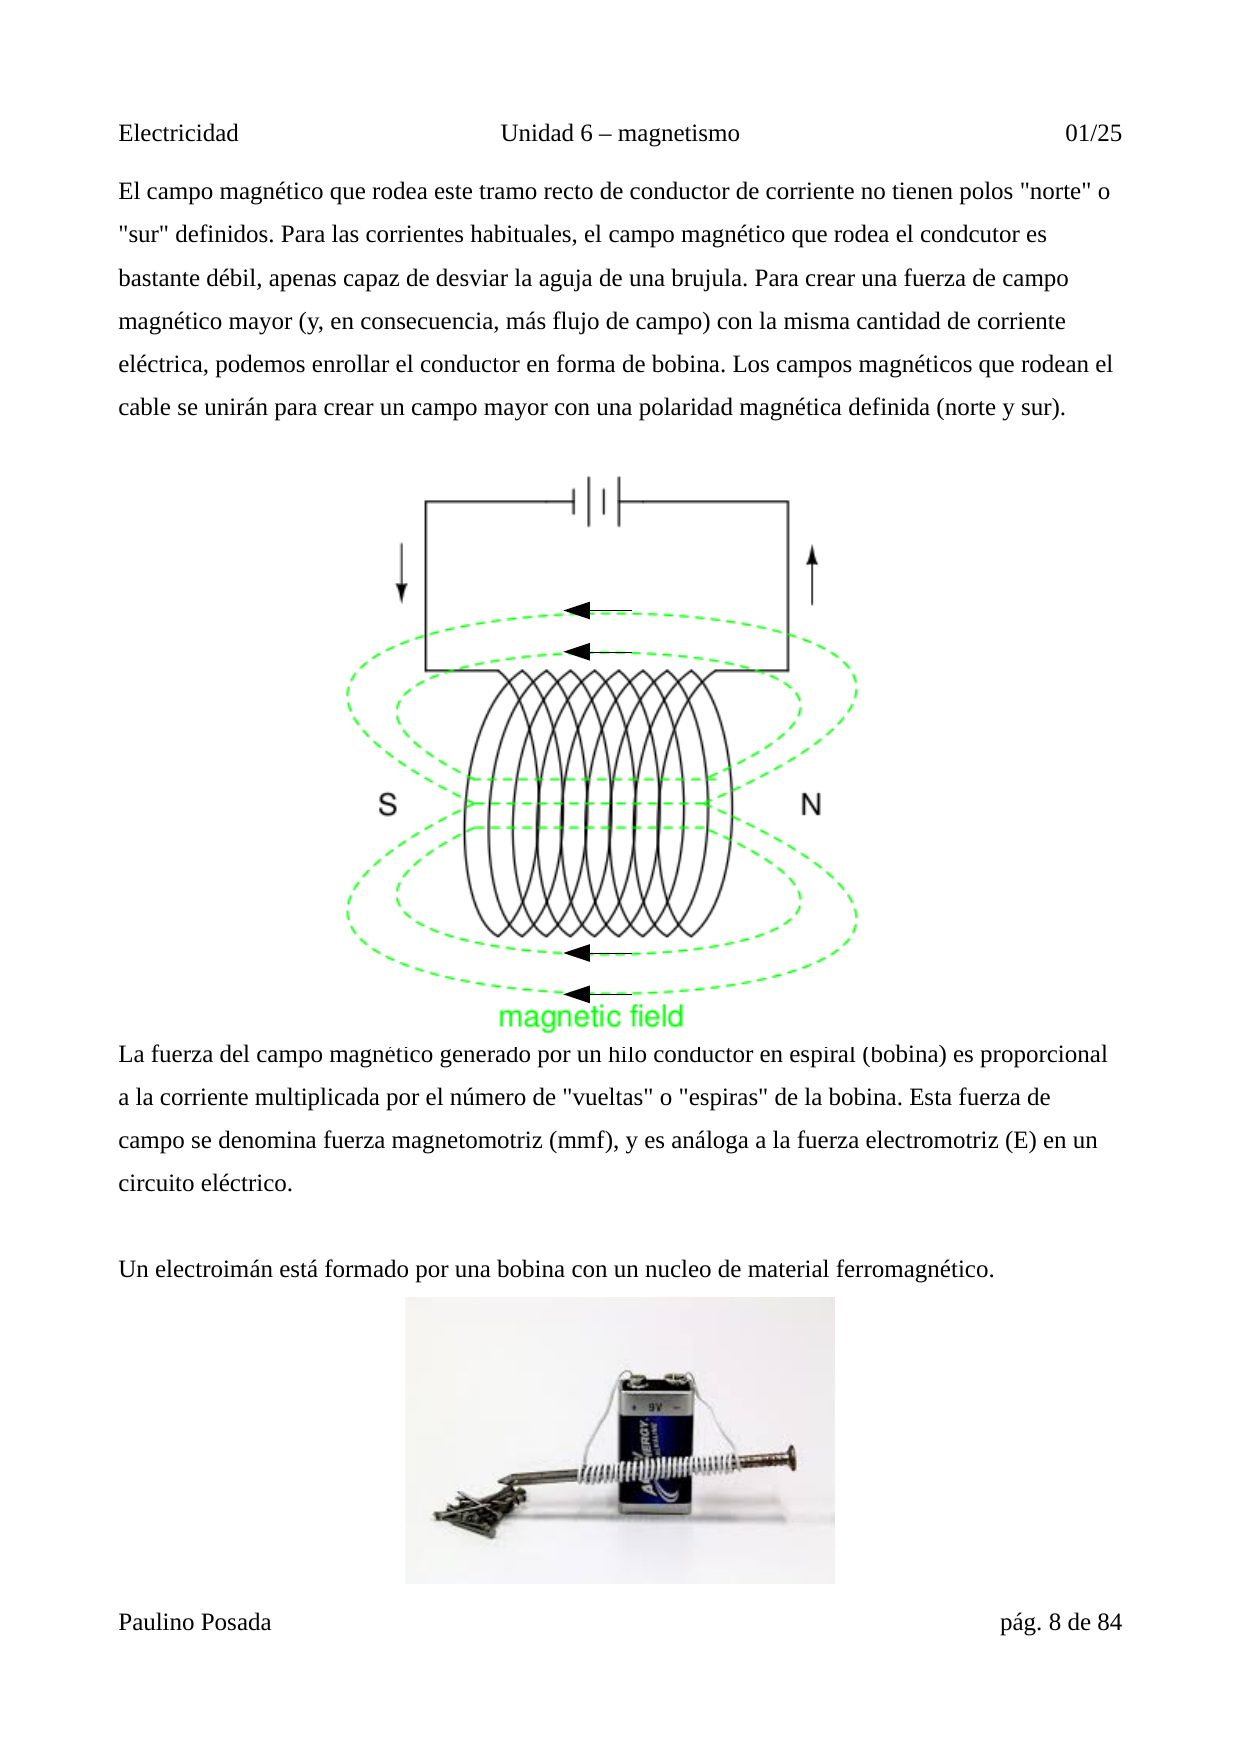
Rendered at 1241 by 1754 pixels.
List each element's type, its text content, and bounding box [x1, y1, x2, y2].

text Un electroimán está formado por una bobina con un nucleo de material ferromagnético. [118, 1254, 1122, 1283]
text El campo magnético que rodea este tramo recto de conductor de corriente no tienen polos "norte" o "sur" definidos. Para las corrientes habituales, el campo magnético que rodea el condcutor es bastante débil, apenas capaz de desviar la aguja de una brujula. Para crear una fuerza de campo magnético mayor (y, en consecuencia, más flujo de campo) con la misma cantidad de corriente eléctrica, podemos enrollar el conductor en forma de bobina. Los campos magnéticos que rodean el cable se unirán para crear un campo mayor con una polaridad magnética definida (norte y sur). [118, 176, 1122, 421]
picture [405, 1297, 835, 1584]
text La fuerza del campo magnético generado por un hilo conductor en espiral (bobina) es proporcional a la corriente multiplicada por el número de "vueltas" o "espiras" de la bobina. Esta fuerza de campo se denomina fuerza magnetomotriz (mmf), y es análoga a la fuerza electromotriz (E) en un circuito eléctrico. [118, 1039, 1122, 1197]
picture [295, 449, 893, 1047]
